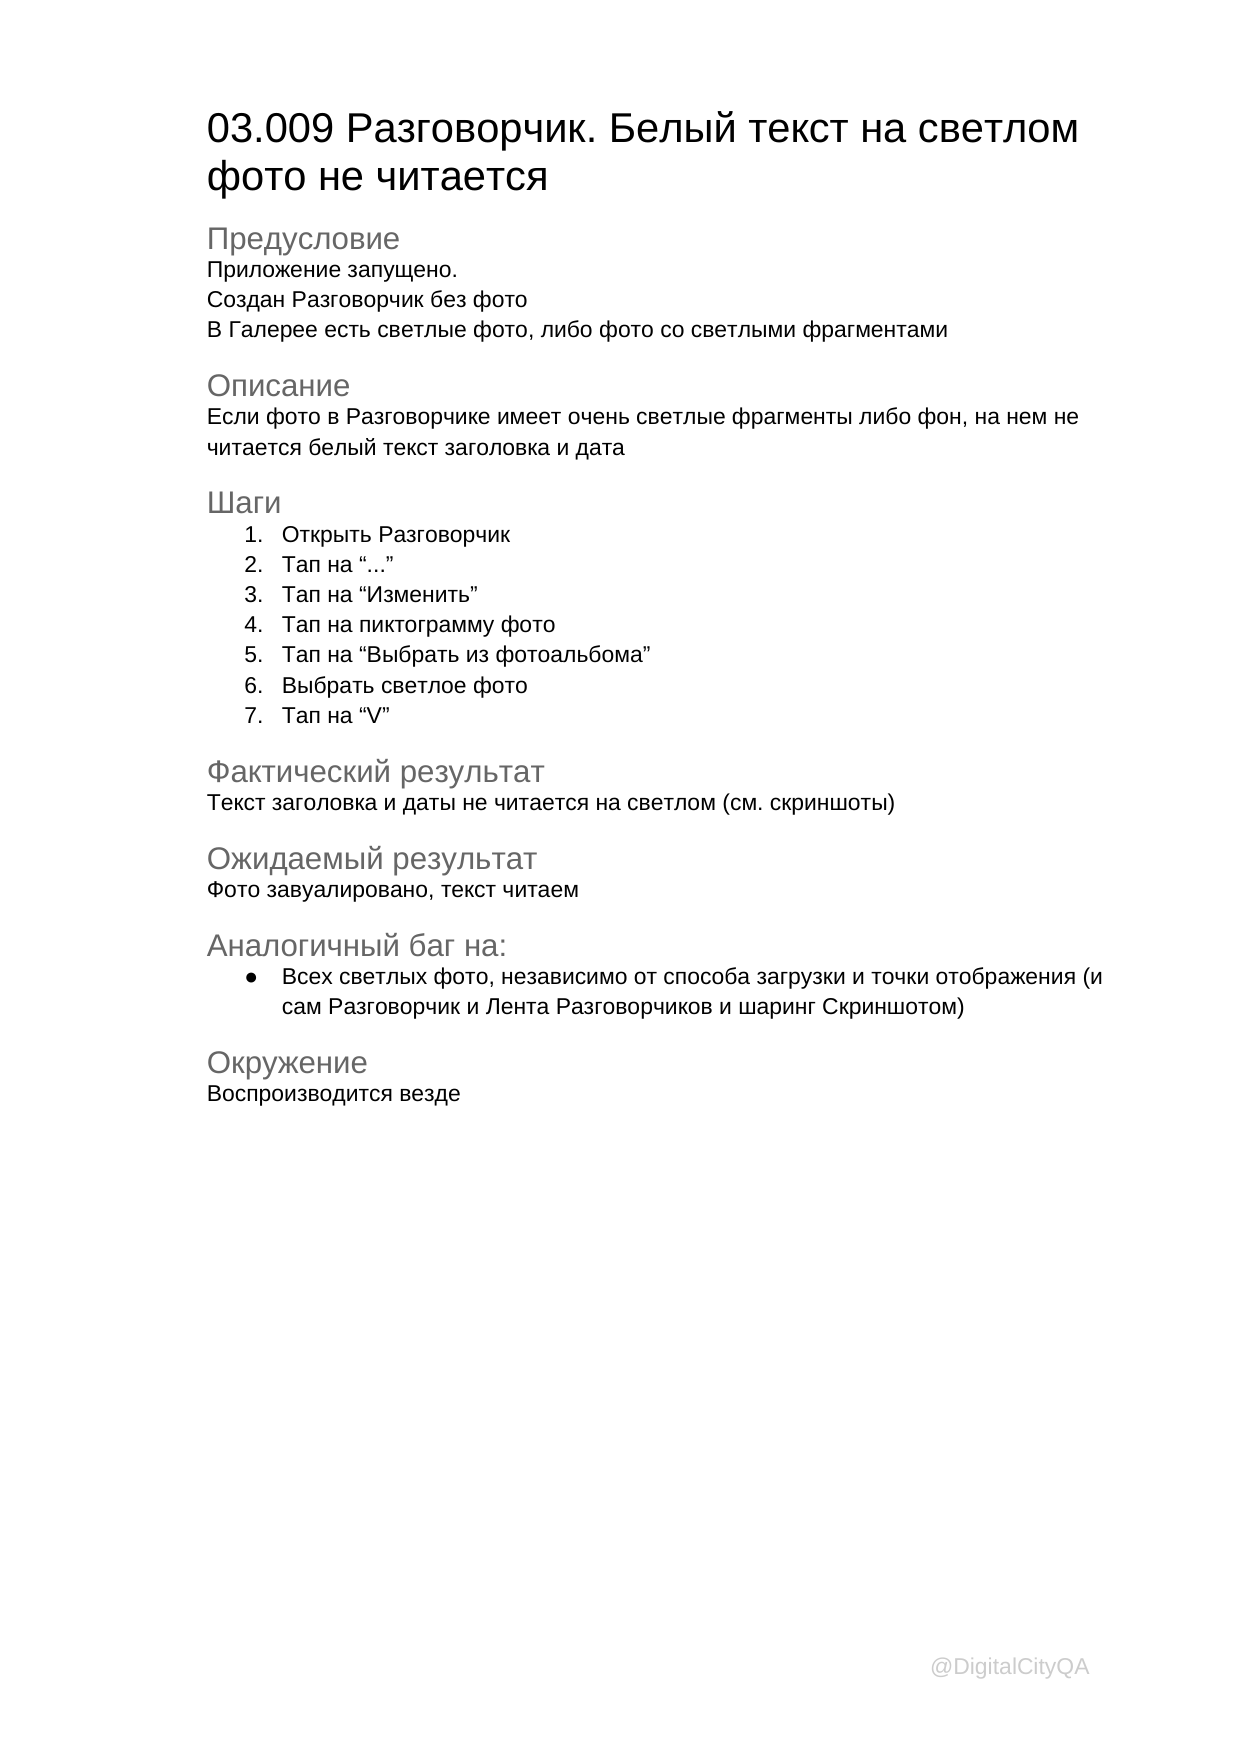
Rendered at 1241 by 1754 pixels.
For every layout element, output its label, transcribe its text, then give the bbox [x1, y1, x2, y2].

list Тап на “Выбрать из фотоальбома” [244, 641, 1122, 668]
text В Галерее есть светлые фото, либо фото со светлыми фрагментами [207, 316, 1122, 343]
text Создан Разговорчик без фото [207, 286, 1122, 312]
text Фото завуалировано, текст читаем [207, 876, 1122, 902]
subtitle 03.009 Разговорчик. Белый текст на светлом фото не читается [207, 103, 1122, 199]
list Тап на “...” [244, 551, 1122, 577]
subtitle Аналогичный баг на: [207, 927, 1122, 963]
list Тап на “Изменить” [244, 581, 1122, 607]
subtitle Шаги [207, 484, 1122, 521]
text Воспроизводится везде [207, 1080, 1122, 1106]
list Выбрать светлое фото [244, 672, 1122, 698]
subtitle Описание [207, 367, 1122, 403]
list Открыть Разговорчик [244, 521, 1122, 547]
text Текст заголовка и даты не читается на светлом (см. скриншоты) [207, 789, 1122, 815]
subtitle Фактический результат [207, 753, 1122, 789]
list Всех светлых фото, независимо от способа загрузки и точки отображения (и сам Разговорчик и Лента Разговорчиков и шаринг Скриншотом) [244, 963, 1122, 1019]
subtitle Предусловие [207, 220, 1122, 256]
list Тап на пиктограмму фото [244, 611, 1122, 637]
text Приложение запущено. [207, 256, 1122, 282]
subtitle Окружение [207, 1044, 1122, 1080]
subtitle Ожидаемый результат [207, 840, 1122, 876]
text Если фото в Разговорчике имеет очень светлые фрагменты либо фон, на нем не читается белый текст заголовка и дата [207, 403, 1122, 460]
list Тап на “V” [244, 702, 1122, 728]
